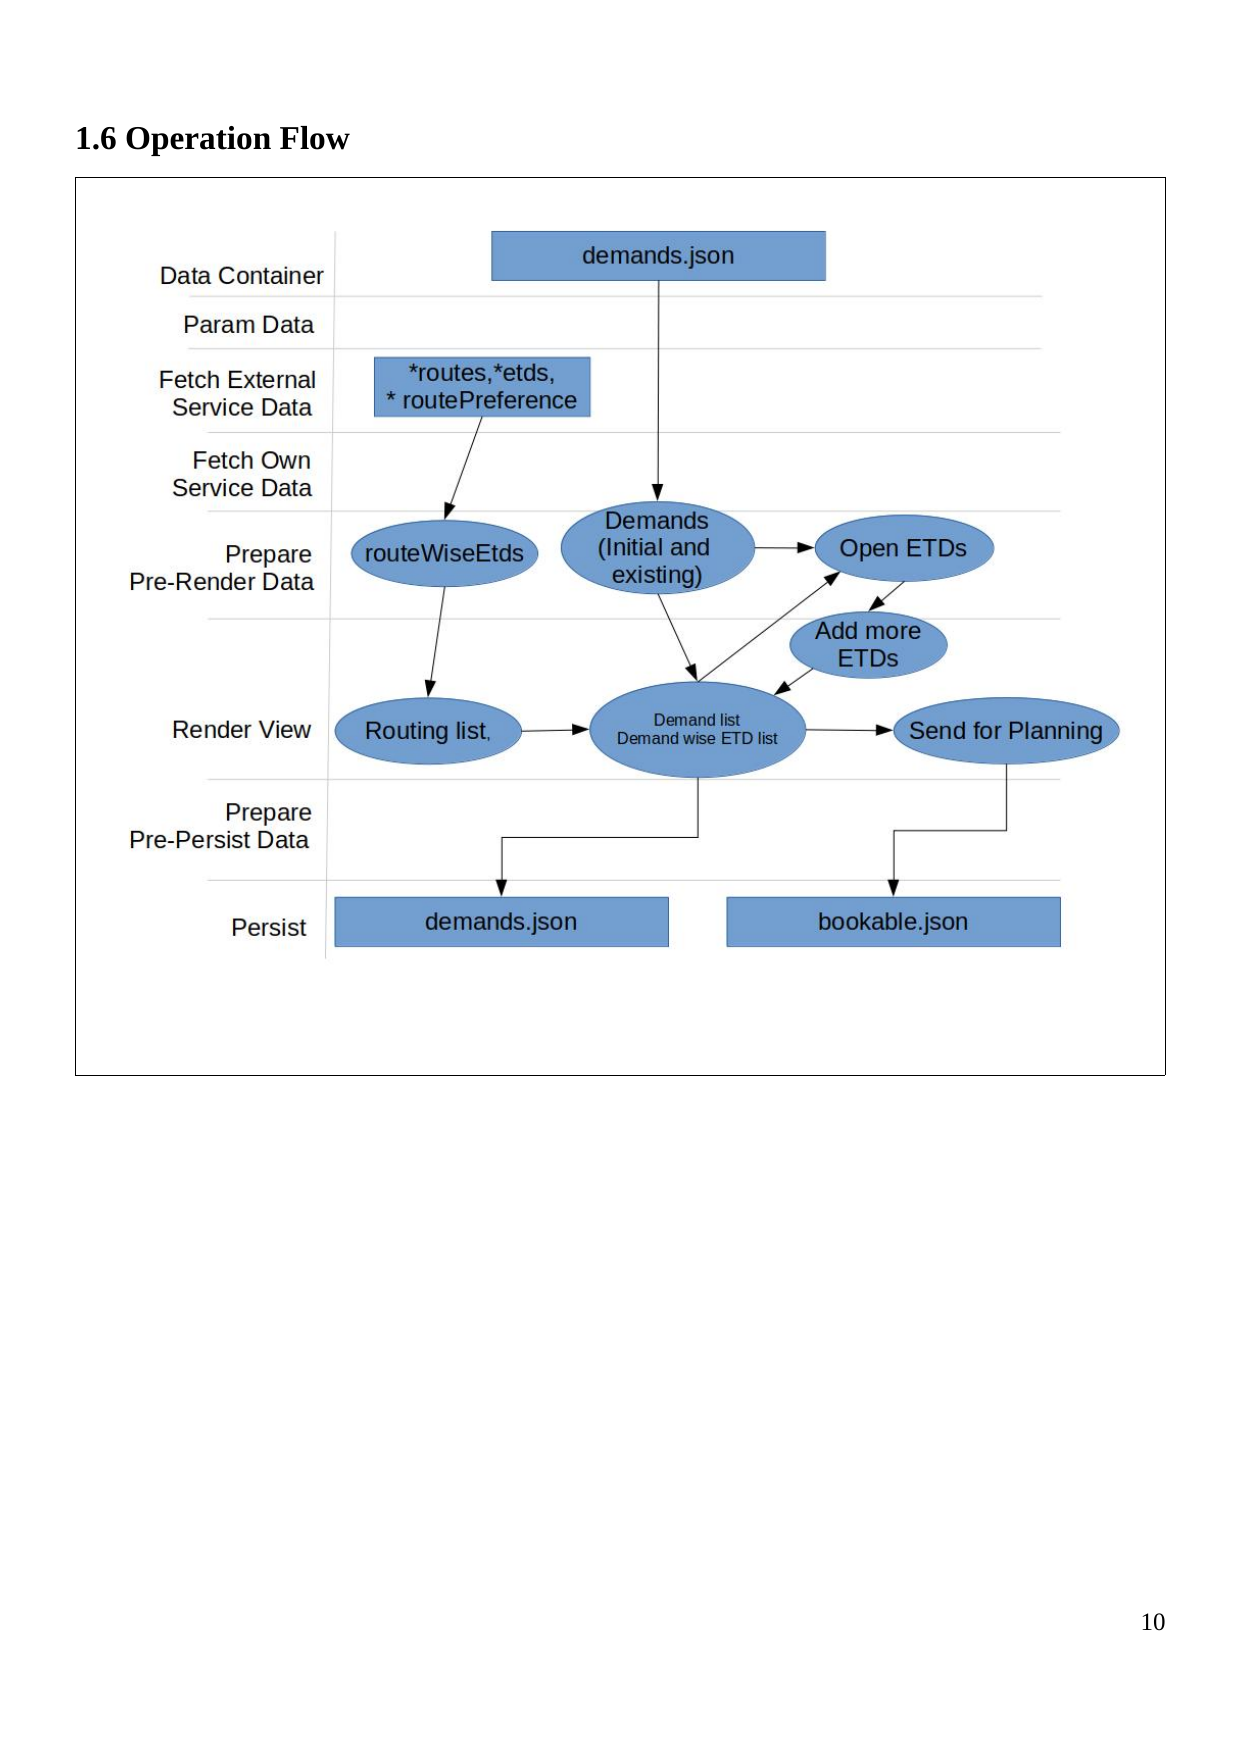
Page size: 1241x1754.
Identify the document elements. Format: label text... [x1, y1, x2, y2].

picture [80, 182, 1160, 992]
table_header [76, 178, 1165, 1074]
text 1.6 Operation Flow [75, 118, 1165, 156]
